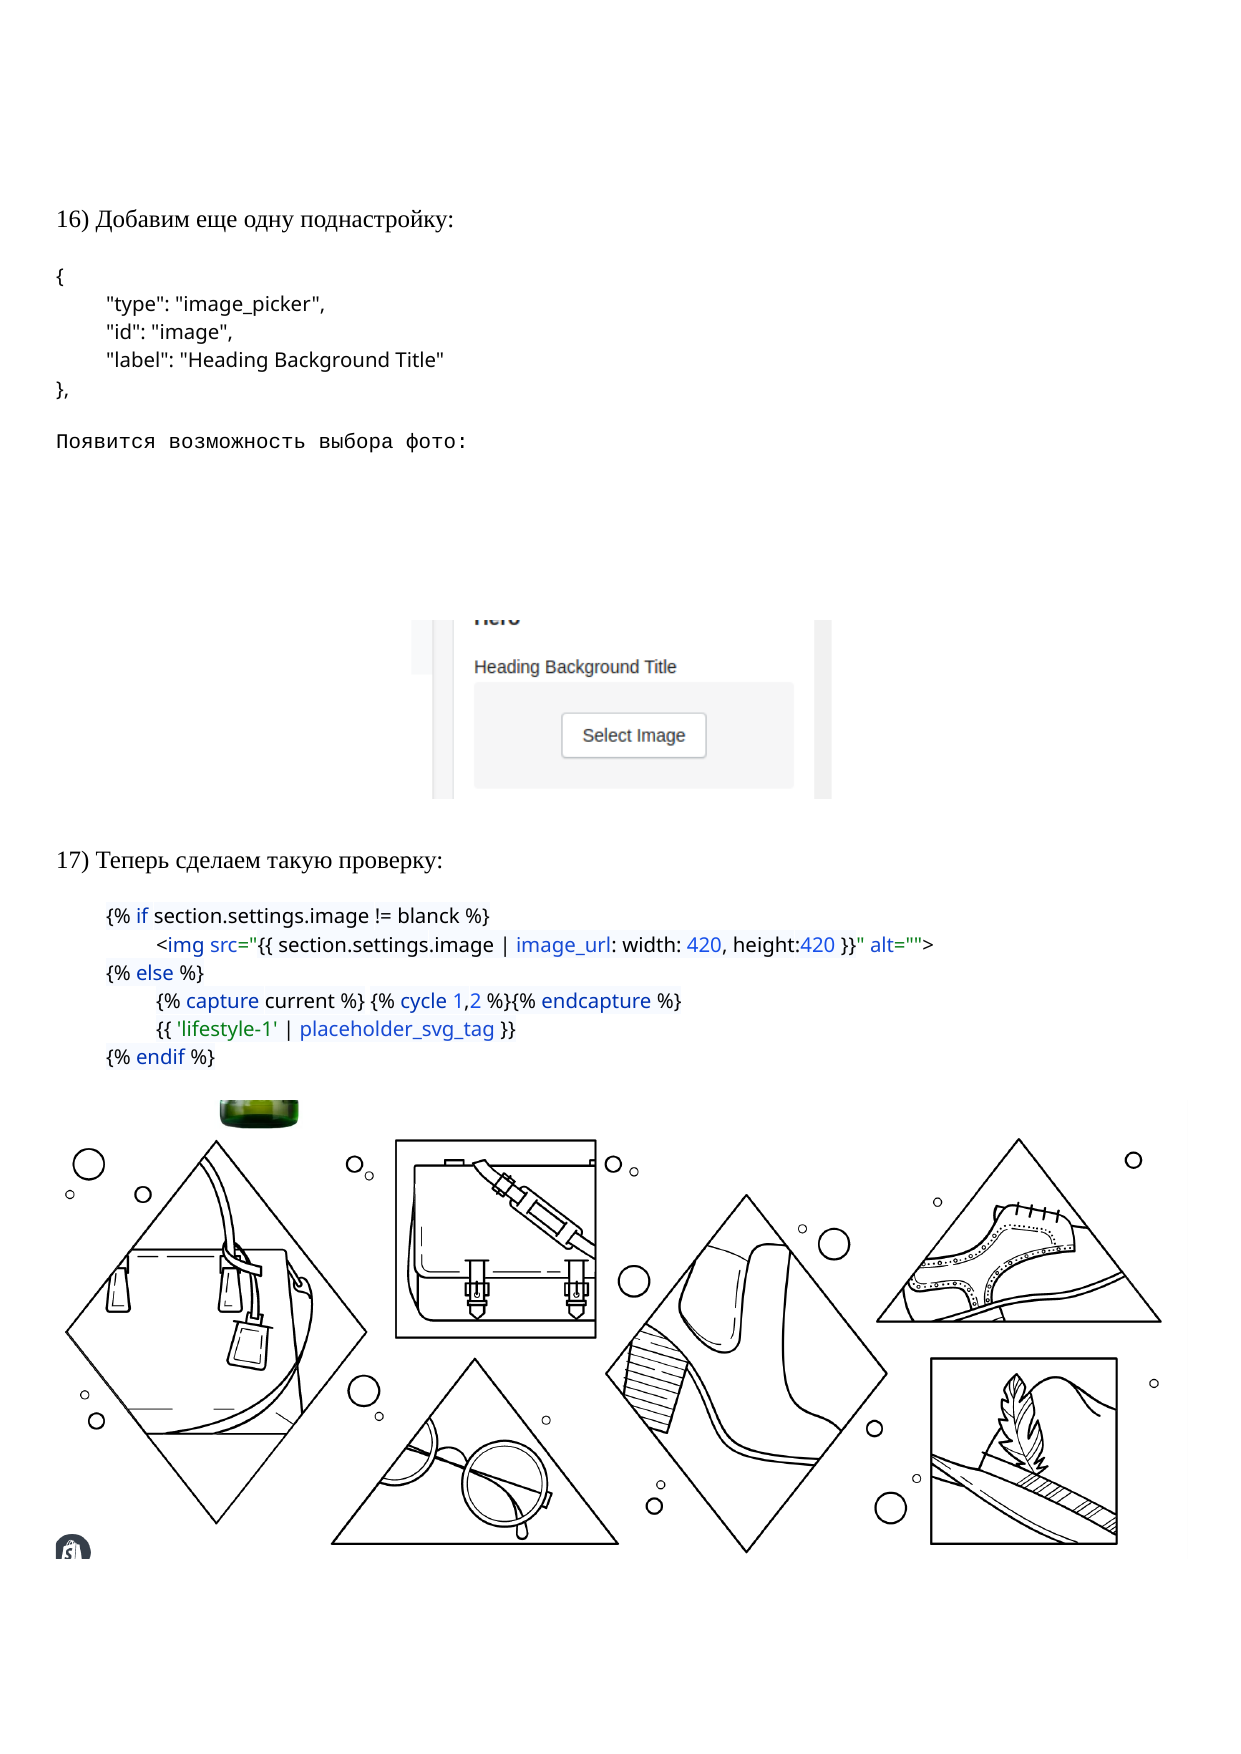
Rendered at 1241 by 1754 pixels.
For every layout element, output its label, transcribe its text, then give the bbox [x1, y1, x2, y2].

text }, [56, 374, 1187, 402]
text {% else %} [56, 958, 1187, 986]
picture [411, 620, 832, 799]
text {% if section.settings.image != blanck %} [56, 902, 1187, 930]
text 17) Теперь сделаем такую проверку: [56, 845, 1187, 874]
text {{ 'lifestyle-1' | placeholder_svg_tag }} [56, 1014, 1187, 1043]
text 16) Добавим еще одну поднастройку: [56, 204, 1187, 233]
text Появится возможность выбора фото: [56, 431, 1187, 455]
text {% endif %} [56, 1043, 1187, 1071]
picture [55, 1100, 1188, 1559]
text "label": "Heading Background Title" [56, 346, 1187, 374]
text "id": "image", [56, 318, 1187, 346]
text {% capture current %} {% cycle 1,2 %}{% endcapture %} [56, 986, 1187, 1014]
text <img src="{{ section.settings.image | image_url: width: 420, height:420 }}" alt=""> [56, 930, 1187, 958]
text { [56, 262, 1187, 290]
text "type": "image_picker", [56, 290, 1187, 318]
